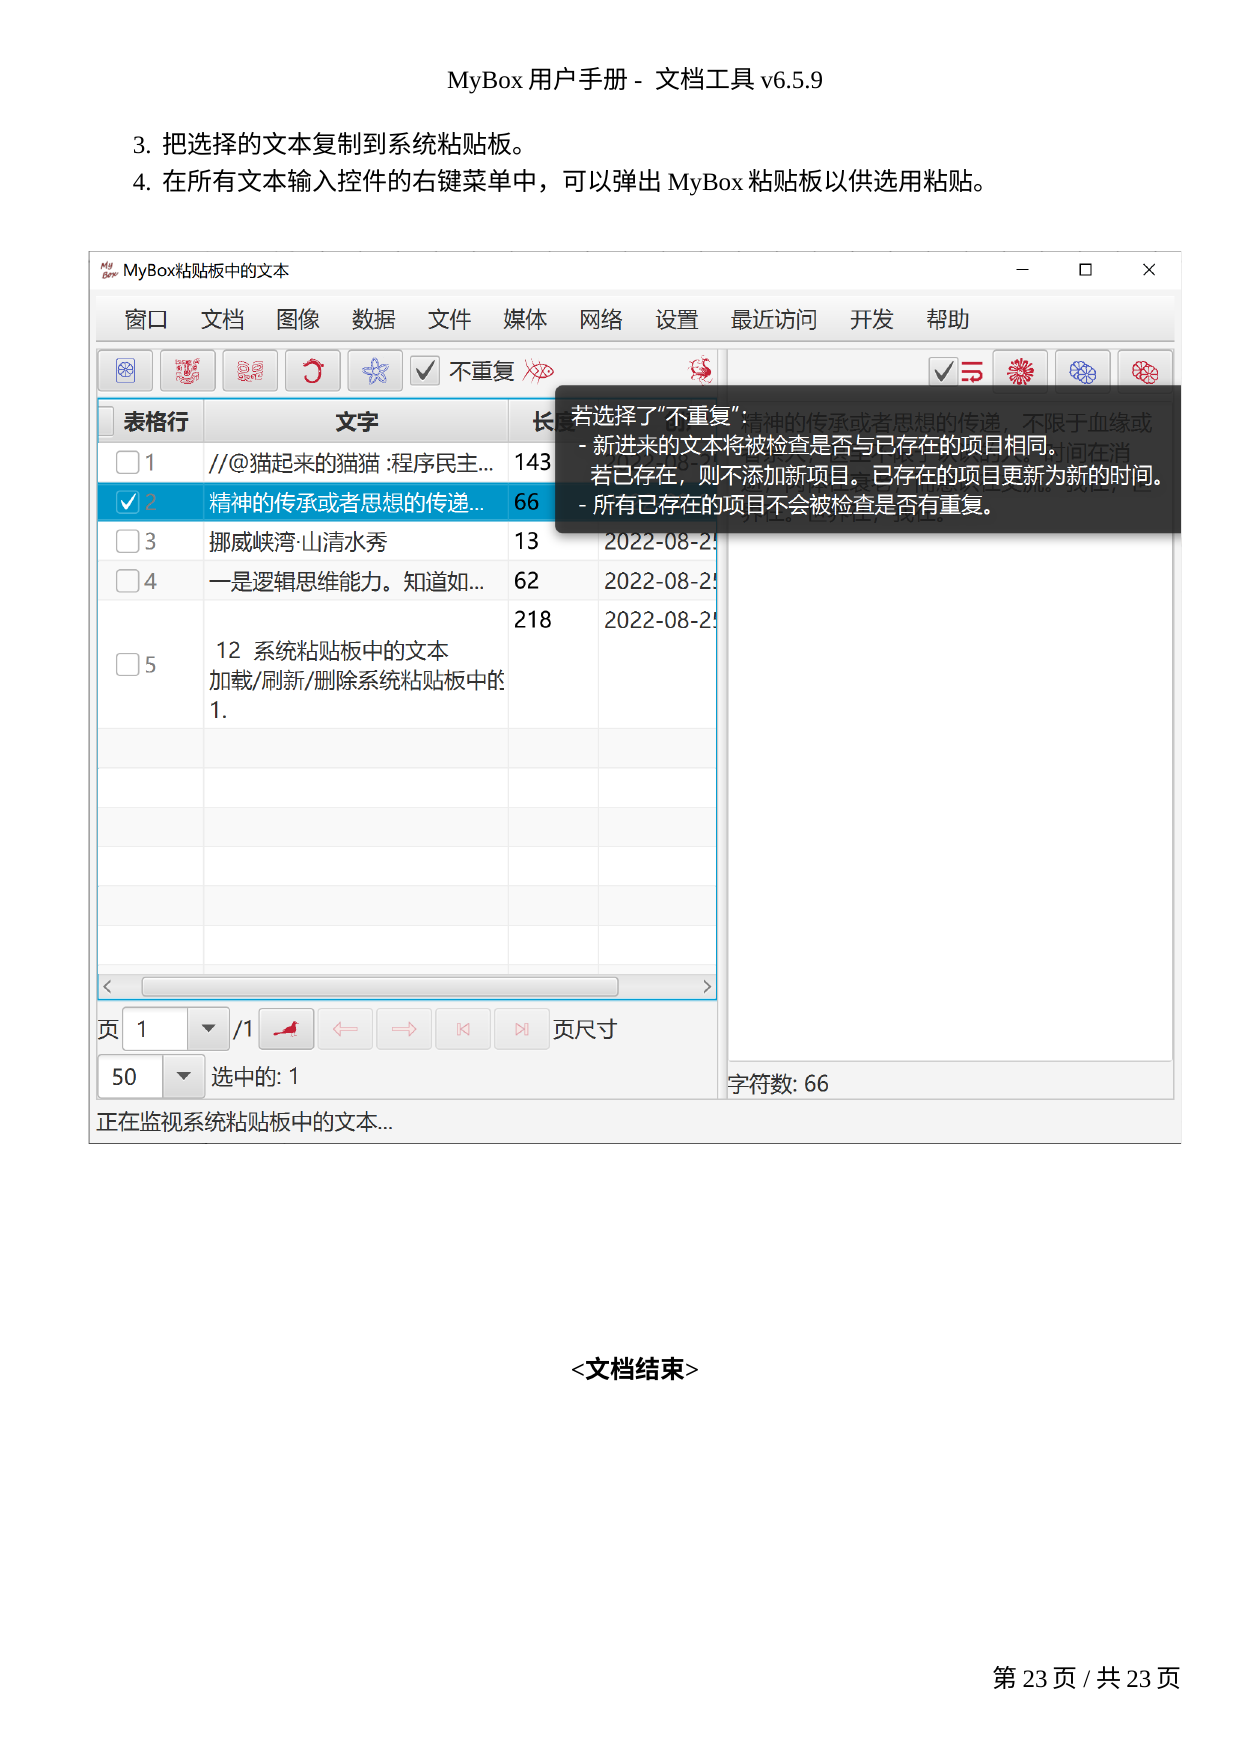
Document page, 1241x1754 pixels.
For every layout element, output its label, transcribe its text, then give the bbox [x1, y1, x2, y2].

text <文档结束> [88, 1349, 1181, 1386]
list 在所有文本输入控件的右键菜单中，可以弹出MyBox粘贴板以供选用粘贴。 [133, 161, 1181, 197]
list 把选择的文本复制到系统粘贴板。 [133, 125, 1181, 161]
picture [88, 251, 1182, 1144]
